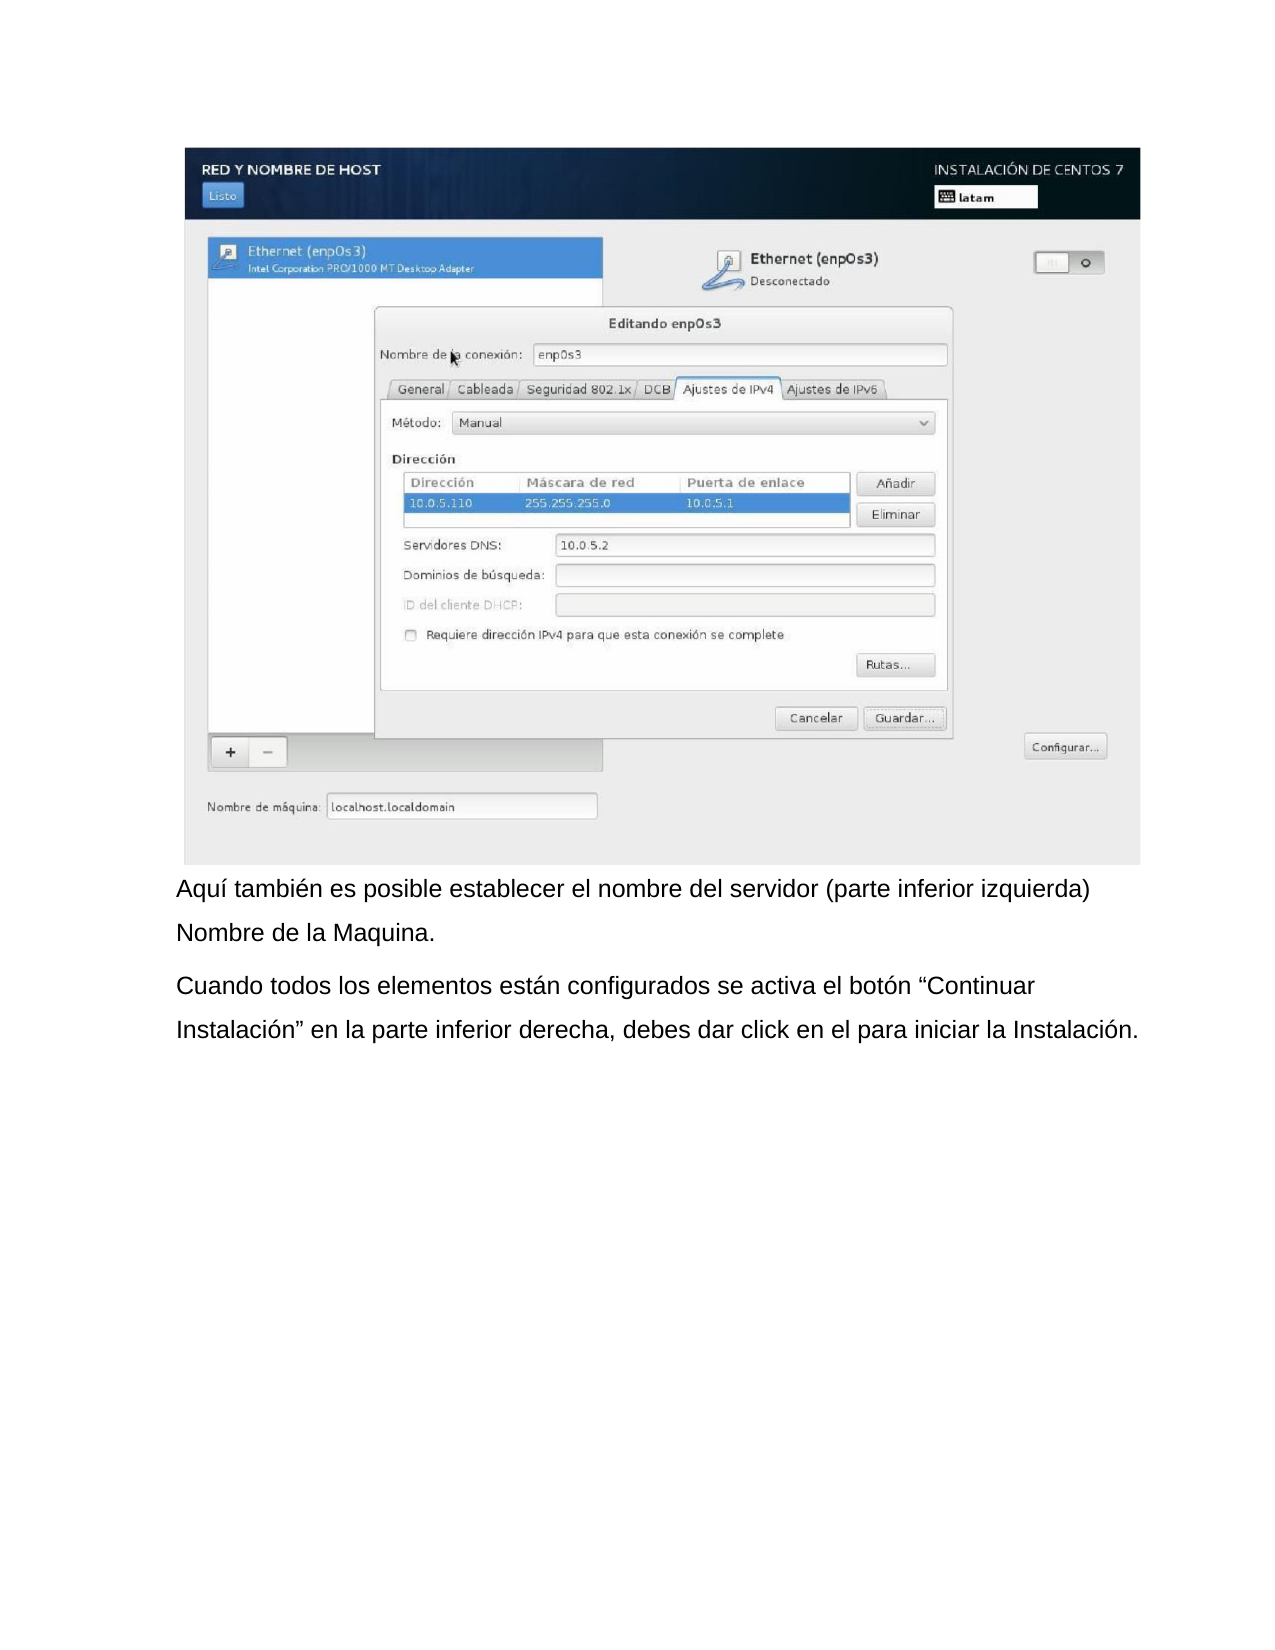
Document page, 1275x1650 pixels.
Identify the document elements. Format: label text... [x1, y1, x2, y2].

text Cuando todos los elementos están configurados se activa el botón “Continuar Instalación” en la parte inferior derecha, debes dar click en el para iniciar la Instalación. [176, 971, 1142, 1044]
picture [184, 147, 1141, 865]
text Aquí también es posible establecer el nombre del servidor (parte inferior izquierda) Nombre de la Maquina. [176, 874, 1142, 947]
